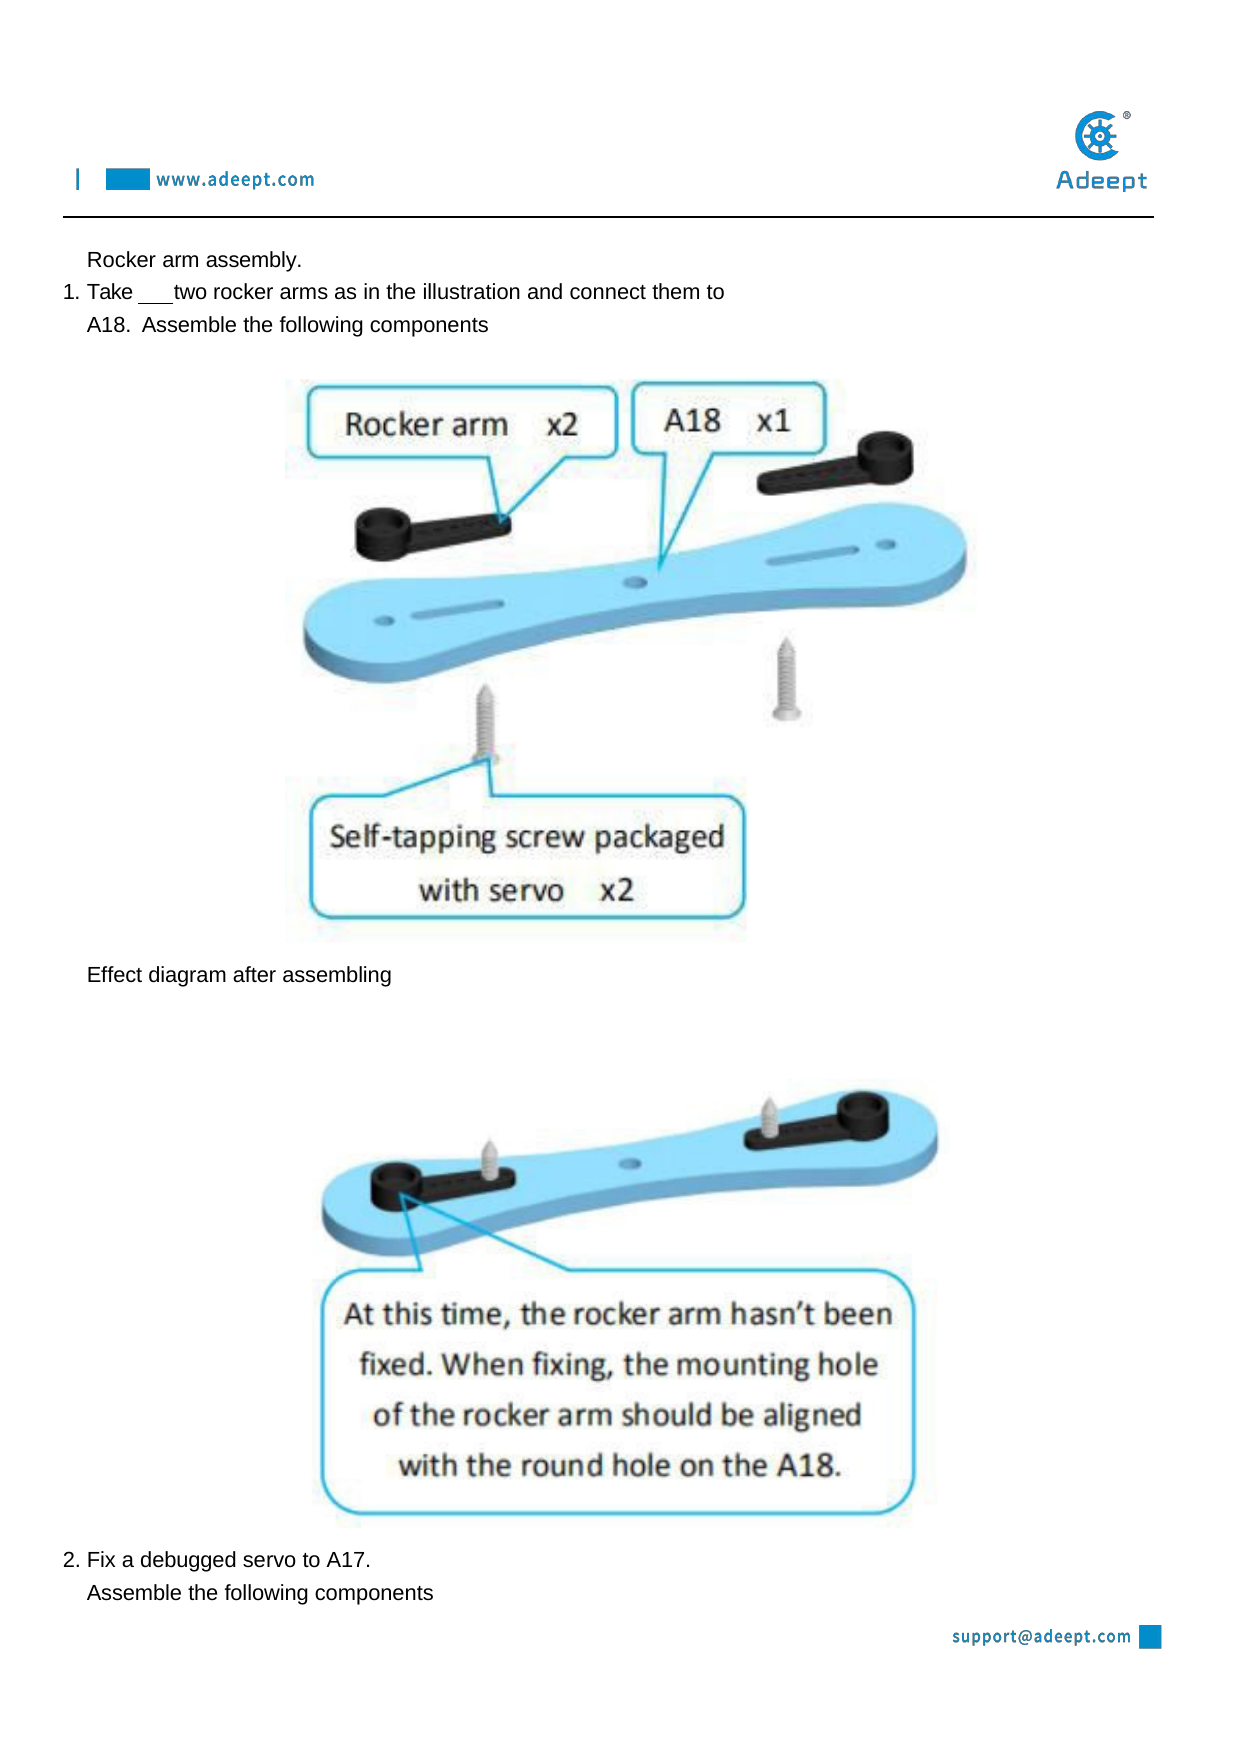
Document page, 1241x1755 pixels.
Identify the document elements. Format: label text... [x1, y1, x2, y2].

text Rocker arm assembly. [87, 246, 1178, 272]
picture [311, 1004, 953, 1528]
picture [947, 1625, 1139, 1649]
picture [75, 167, 343, 191]
picture [1056, 111, 1147, 192]
list Fix a debugged servo to A17. Assemble the following components [63, 1547, 436, 1604]
list Take two rocker arms as in the illustration and connect them to A18. Assemble the following components [63, 279, 767, 337]
text Effect diagram after assembling [87, 962, 1178, 987]
picture [285, 347, 978, 951]
